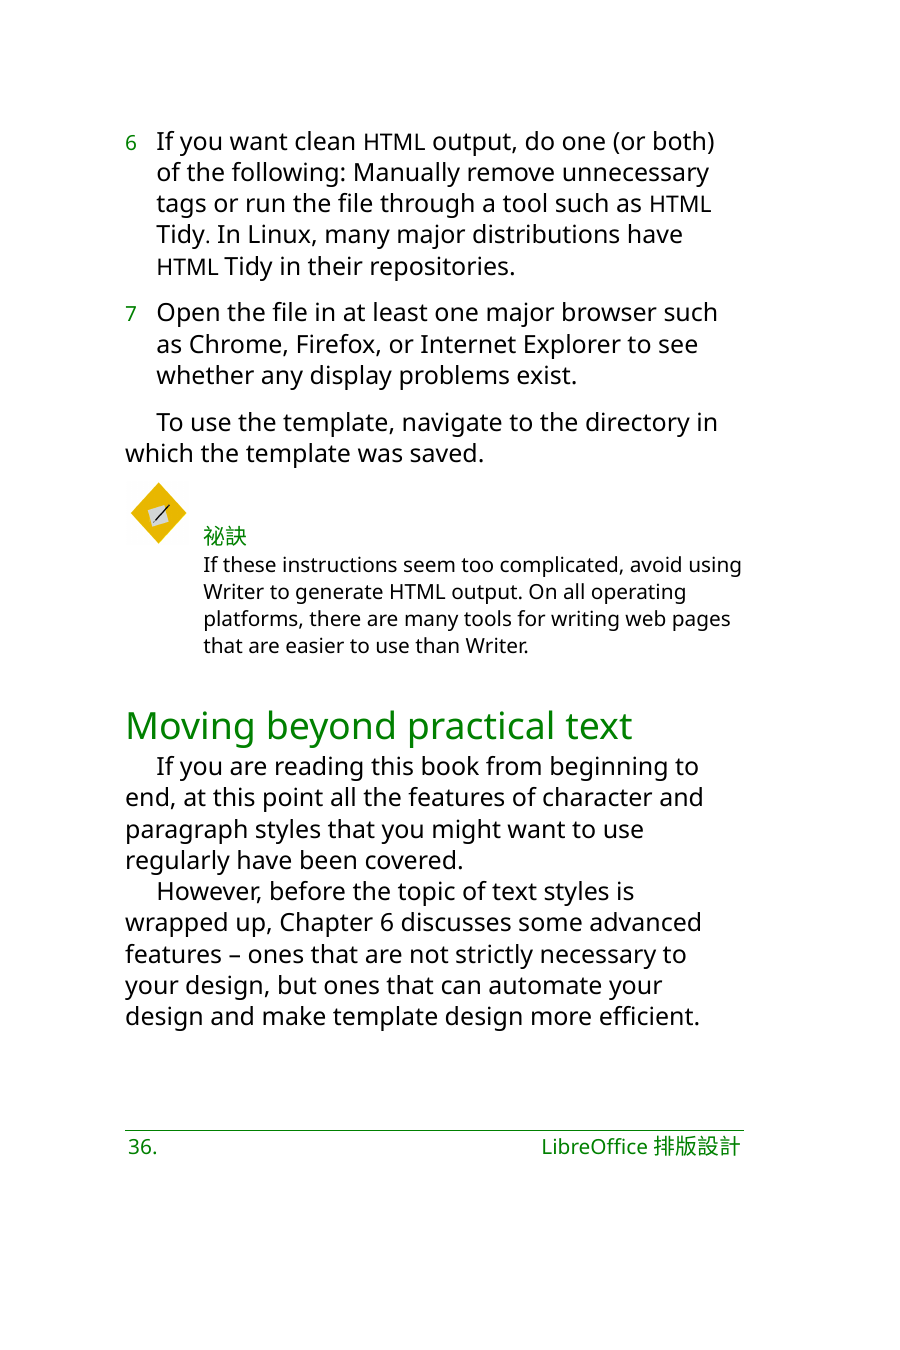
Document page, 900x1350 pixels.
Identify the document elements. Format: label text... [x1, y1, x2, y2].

list 祕訣 [125, 481, 744, 551]
text To use the template, navigate to the directory in which the template was saved. [125, 406, 744, 469]
text If these instructions seem too complicated, avoid using Writer to generate HTML output. On all operating platforms, there are many tools for writing web pages that are easier to use than Writer. [203, 551, 744, 659]
list Open the file in at least one major browser such as Chrome, Firefox, or Internet Explorer to see whether any display problems exist. [125, 297, 744, 391]
picture [126, 481, 189, 545]
subtitle Moving beyond practical text [125, 699, 744, 751]
text If you are reading this book from beginning to end, at this point all the features of character and paragraph styles that you might want to use regularly have been covered. [125, 751, 744, 876]
text However, before the topic of text styles is wrapped up, Chapter 6 discusses some advanced features – ones that are not strictly necessary to your design, but ones that can automate your design and make template design more efficient. [125, 876, 744, 1032]
list If you want clean HTML output, do one (or both) of the following: Manually remove unnecessary tags or run the file through a tool such as HTML Tidy. In Linux, many major distributions have HTML Tidy in their repositories. [125, 125, 744, 281]
